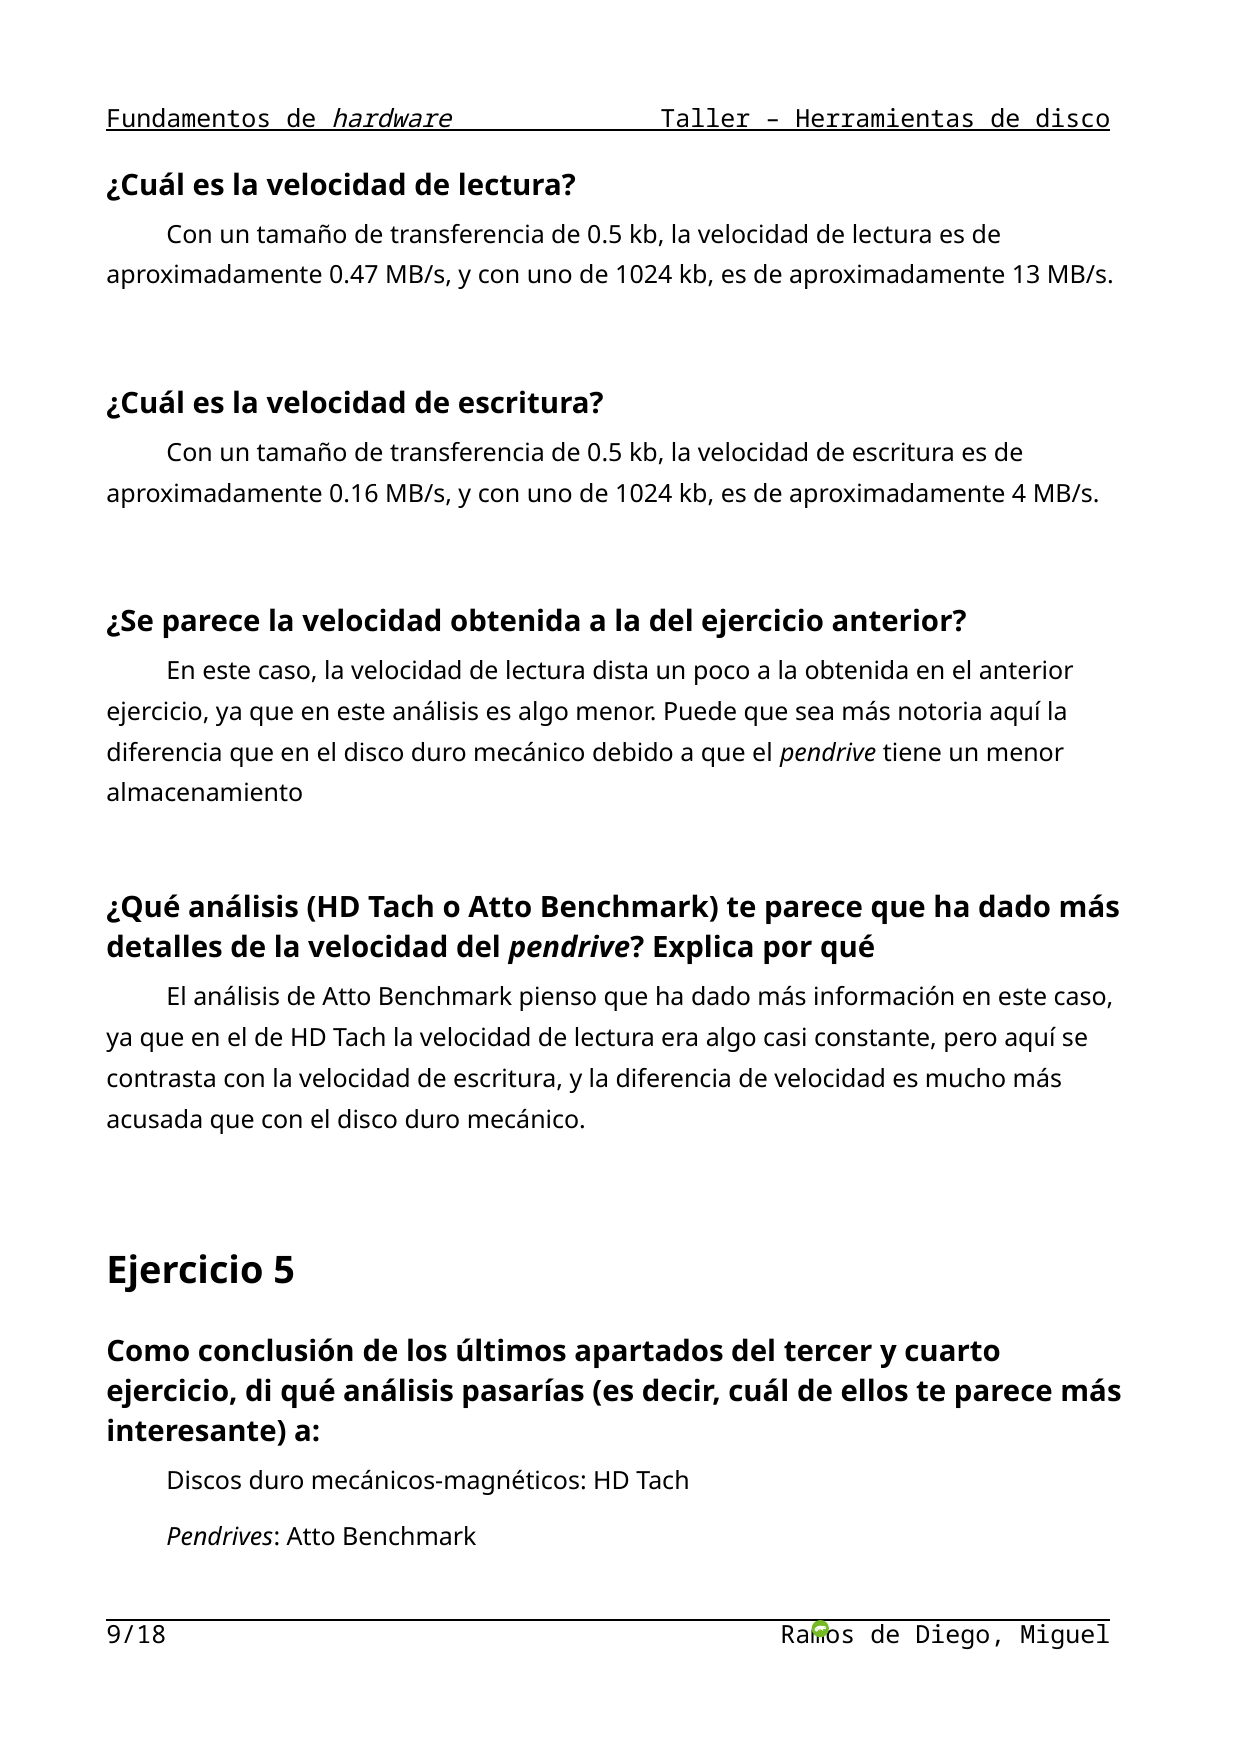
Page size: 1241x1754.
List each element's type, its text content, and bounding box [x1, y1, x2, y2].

subtitle ¿Qué análisis (HD Tach o Atto Benchmark) te parece que ha dado más detalles de la velocidad del pendrive? Explica por qué [106, 886, 1134, 966]
subtitle ¿Cuál es la velocidad de lectura? [106, 164, 1134, 204]
text El análisis de Atto Benchmark pienso que ha dado más información en este caso, ya que en el de HD Tach la velocidad de lectura era algo casi constante, pero aquí se contrasta con la velocidad de escritura, y la diferencia de velocidad es mucho más acusada que con el disco duro mecánico. [106, 979, 1134, 1135]
subtitle ¿Cuál es la velocidad de escritura? [106, 382, 1134, 422]
text En este caso, la velocidad de lectura dista un poco a la obtenida en el anterior ejercicio, ya que en este análisis es algo menor. Puede que sea más notoria aquí la diferencia que en el disco duro mecánico debido a que el pendrive tiene un menor almacenamiento [106, 653, 1134, 809]
text Discos duro mecánicos-magnéticos: HD Tach [106, 1463, 1134, 1497]
text Con un tamaño de transferencia de 0.5 kb, la velocidad de lectura es de aproximadamente 0.47 MB/s, y con uno de 1024 kb, es de aproximadamente 13 MB/s. [106, 216, 1134, 291]
text Con un tamaño de transferencia de 0.5 kb, la velocidad de escritura es de aproximadamente 0.16 MB/s, y con uno de 1024 kb, es de aproximadamente 4 MB/s. [106, 434, 1134, 509]
subtitle ¿Se parece la velocidad obtenida a la del ejercicio anterior? [106, 600, 1134, 640]
subtitle Como conclusión de los últimos apartados del tercer y cuarto ejercicio, di qué análisis pasarías (es decir, cuál de ellos te parece más interesante) a: [106, 1330, 1134, 1450]
subtitle Ejercicio 5 [106, 1243, 1134, 1295]
text Pendrives: Atto Benchmark [106, 1518, 1134, 1552]
